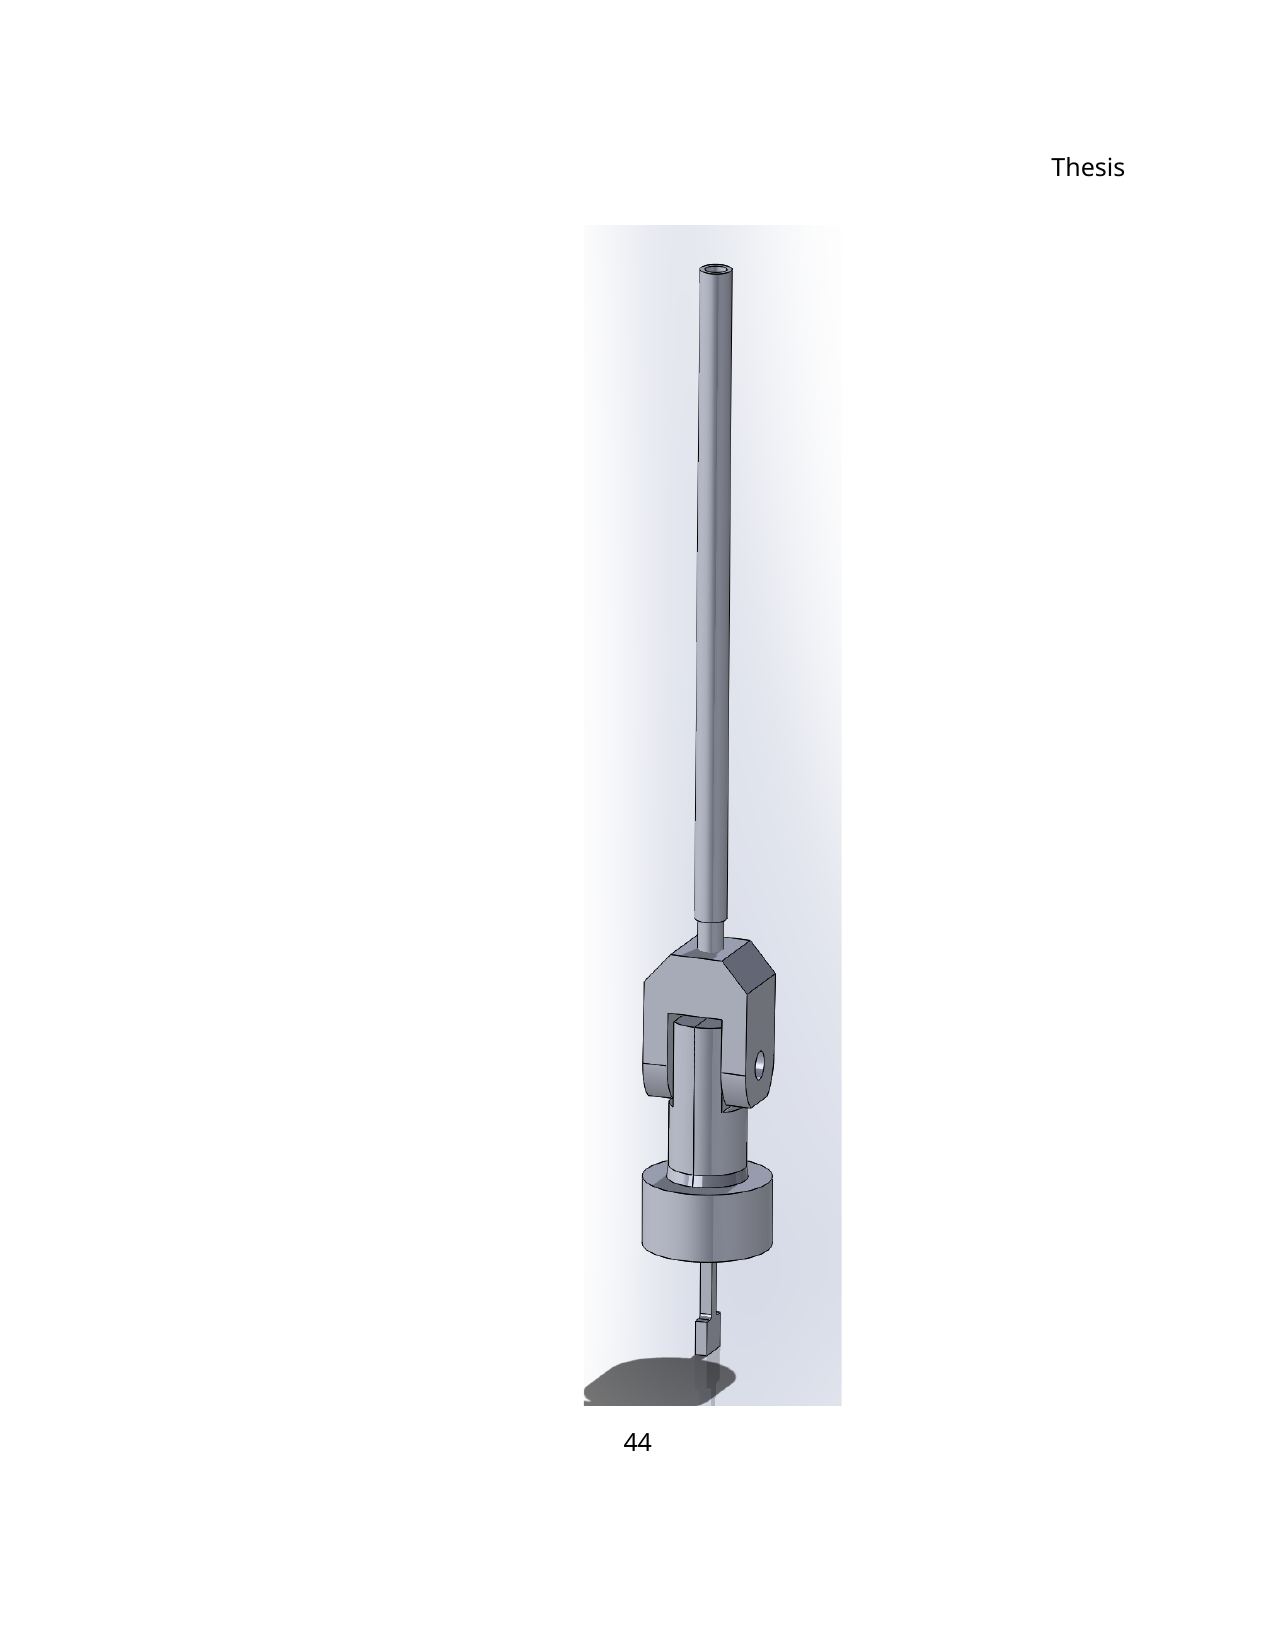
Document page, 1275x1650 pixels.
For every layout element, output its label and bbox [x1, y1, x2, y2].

picture [583, 225, 842, 1406]
